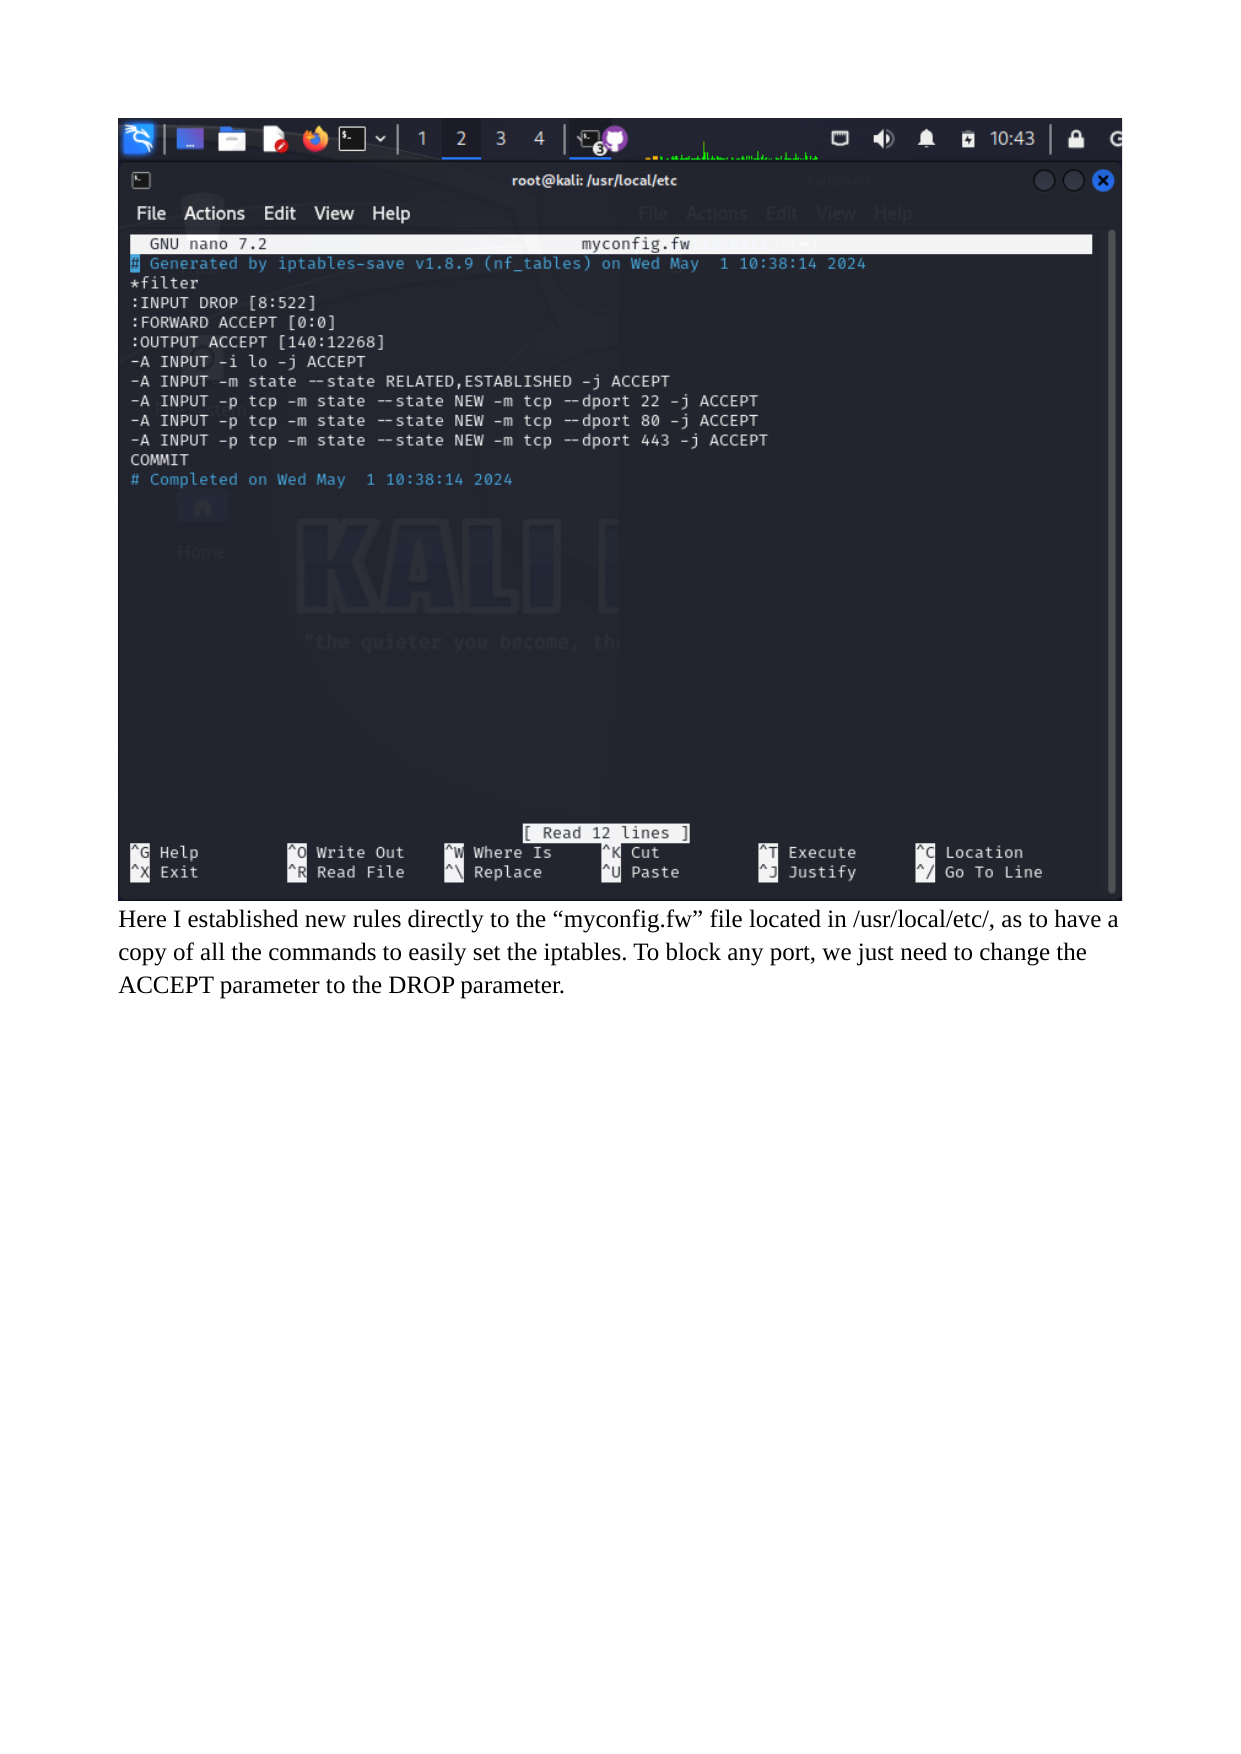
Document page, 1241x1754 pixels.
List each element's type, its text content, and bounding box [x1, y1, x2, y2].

text Here I established new rules directly to the “myconfig.fw” file located in /usr/local/etc/, as to have a copy of all the commands to easily set the iptables. To block any port, we just need to change the ACCEPT parameter to the DROP parameter. [118, 901, 1122, 999]
picture [118, 118, 1123, 901]
